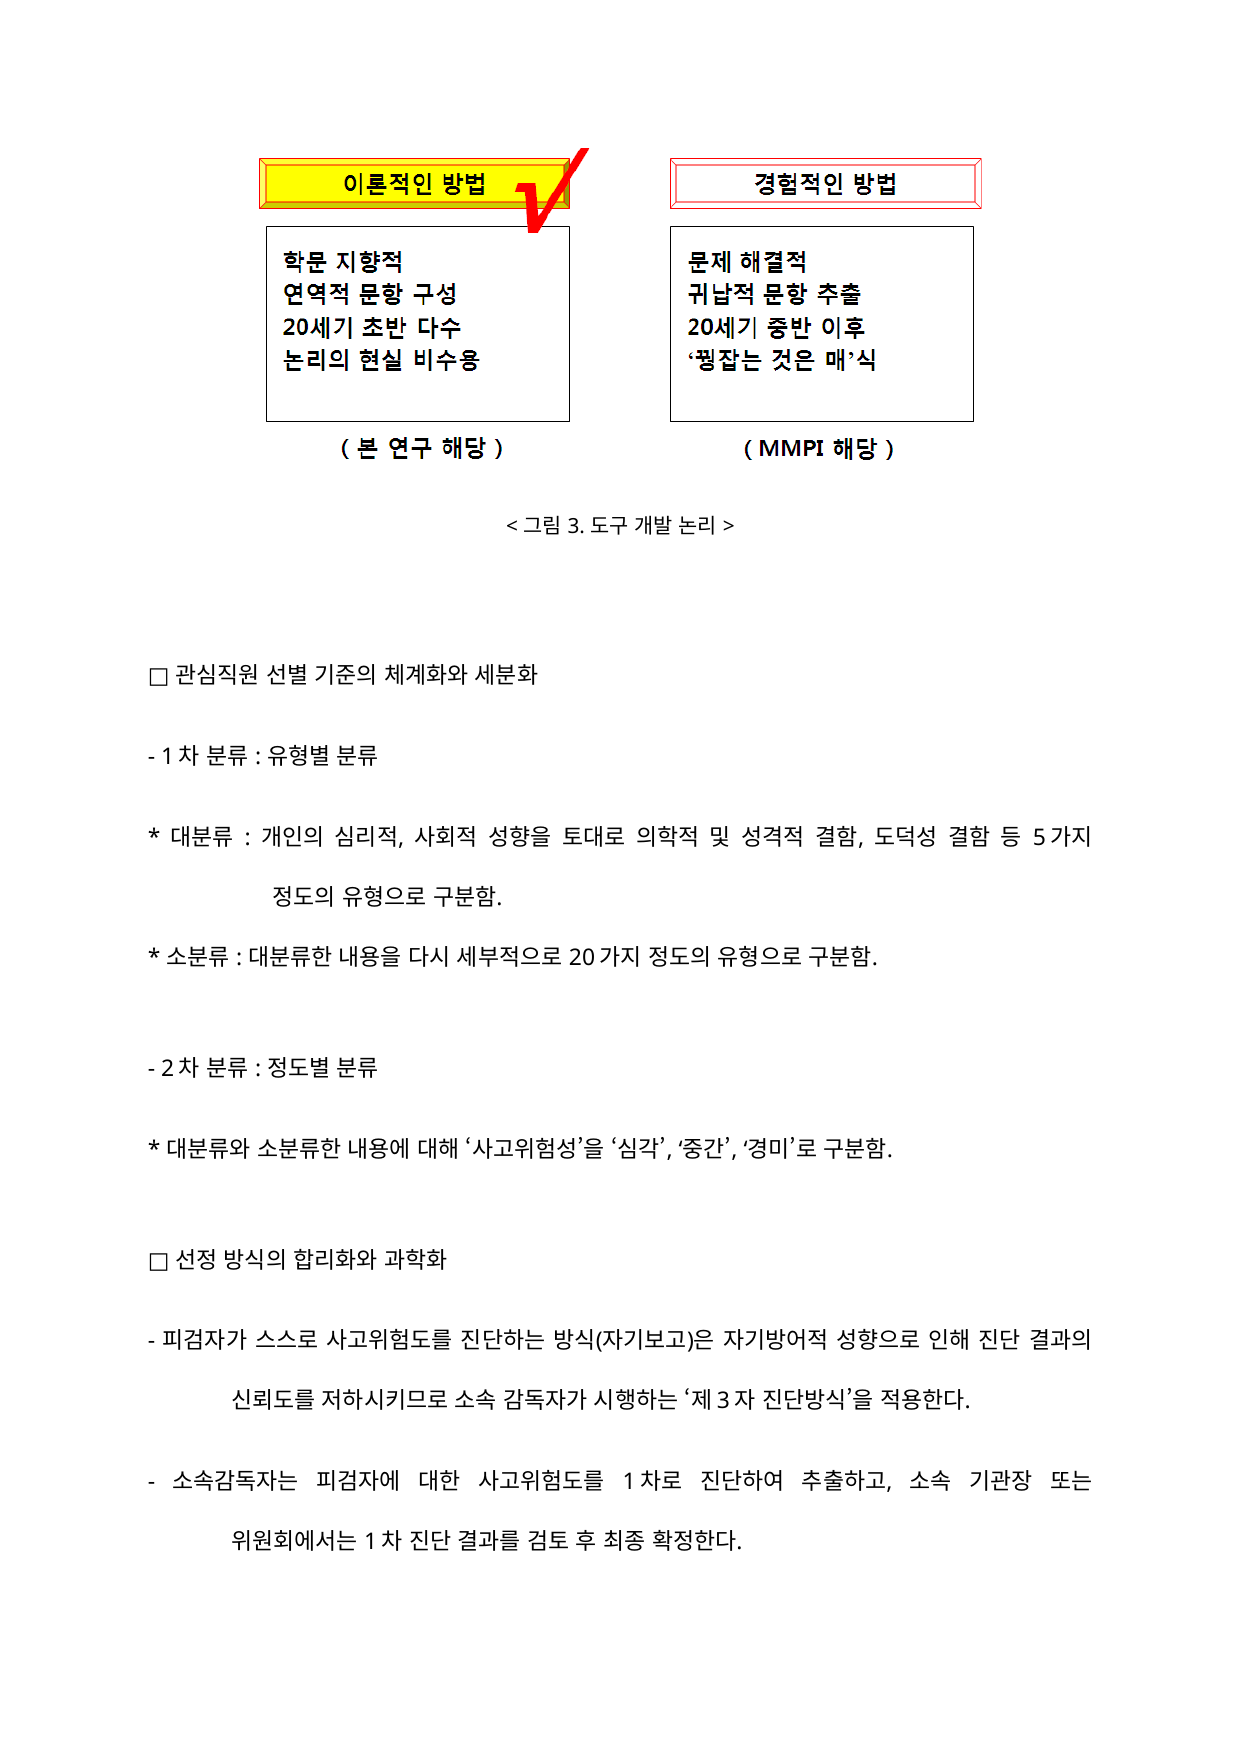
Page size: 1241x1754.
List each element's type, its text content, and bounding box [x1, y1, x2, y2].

text - 1차 분류 : 유형별 분류 [148, 738, 1093, 771]
text * 소분류 : 대분류한 내용을 다시 세부적으로 20가지 정도의 유형으로 구분함. [148, 938, 1093, 972]
text * 대분류와 소분류한 내용에 대해 ‘사고위험성’을 ‘심각’, ‘중간’, ‘경미’로 구분함. [148, 1130, 1093, 1164]
text - 2차 분류 : 정도별 분류 [148, 1049, 1093, 1083]
text - 피검자가 스스로 사고위험도를 진단하는 방식(자기보고)은 자기방어적 성향으로 인해 진단 결과의 신뢰도를 저하시키므로 소속 감독자가 시행하는 ‘제3자 진단방식’을 적용한다. [148, 1322, 1093, 1416]
text □ 관심직원 선별 기준의 체계화와 세분화 [148, 657, 1093, 690]
text □ 선정 방식의 합리화와 과학화 [148, 1242, 1093, 1275]
text - 소속감독자는 피검자에 대한 사고위험도를 1차로 진단하여 추출하고, 소속 기관장 또는 위원회에서는 1차 진단 결과를 검토 후 최종 확정한다. [148, 1463, 1093, 1556]
text < 그림 3. 도구 개발 논리 > [148, 509, 1093, 540]
text * 대분류 : 개인의 심리적, 사회적 성향을 토대로 의학적 및 성격적 결함, 도덕성 결함 등 5가지 정도의 유형으로 구분함. [148, 818, 1093, 912]
